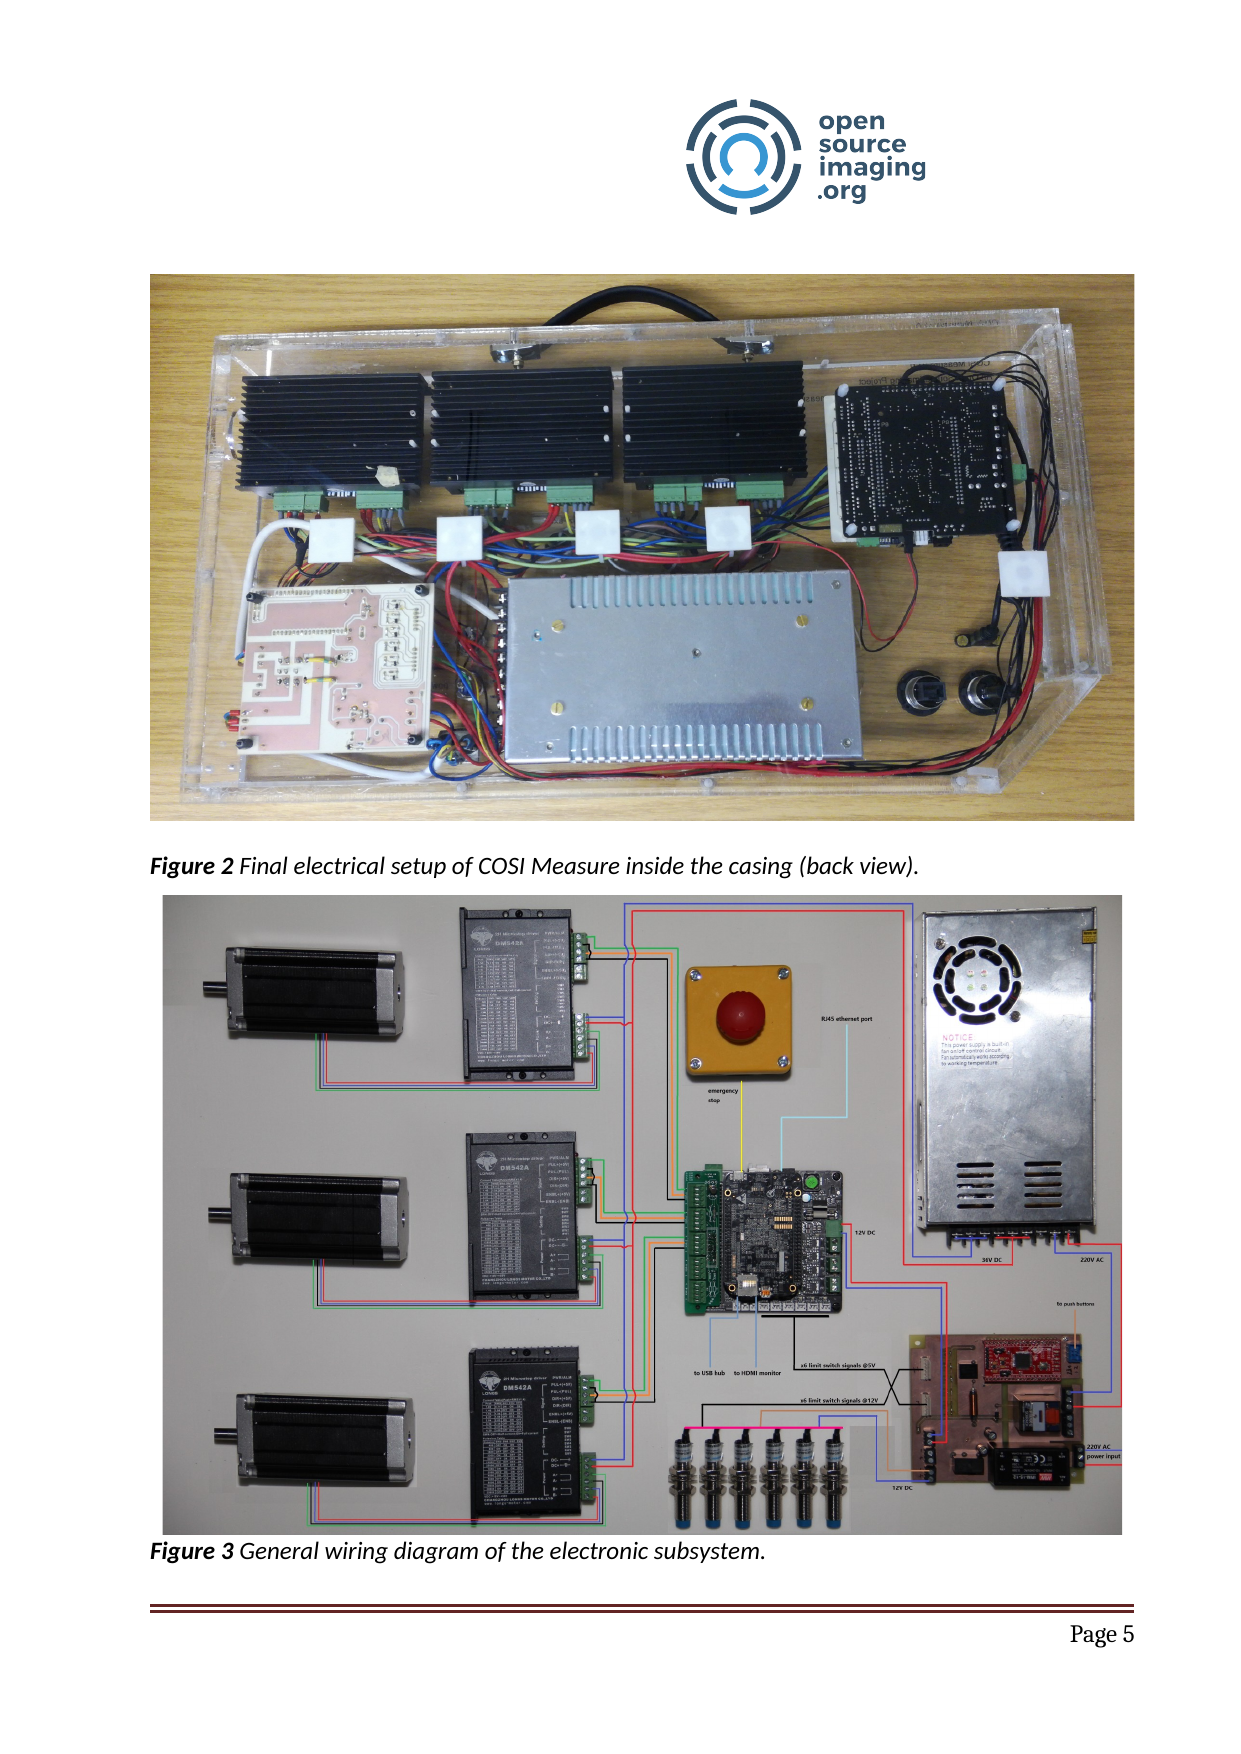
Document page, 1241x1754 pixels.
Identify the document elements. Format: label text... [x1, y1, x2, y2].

text Figure 2 Final electrical setup of COSI Measure inside the casing (back view). [150, 850, 1134, 881]
text Figure 3 General wiring diagram of the electronic subsystem. [150, 910, 1134, 1565]
